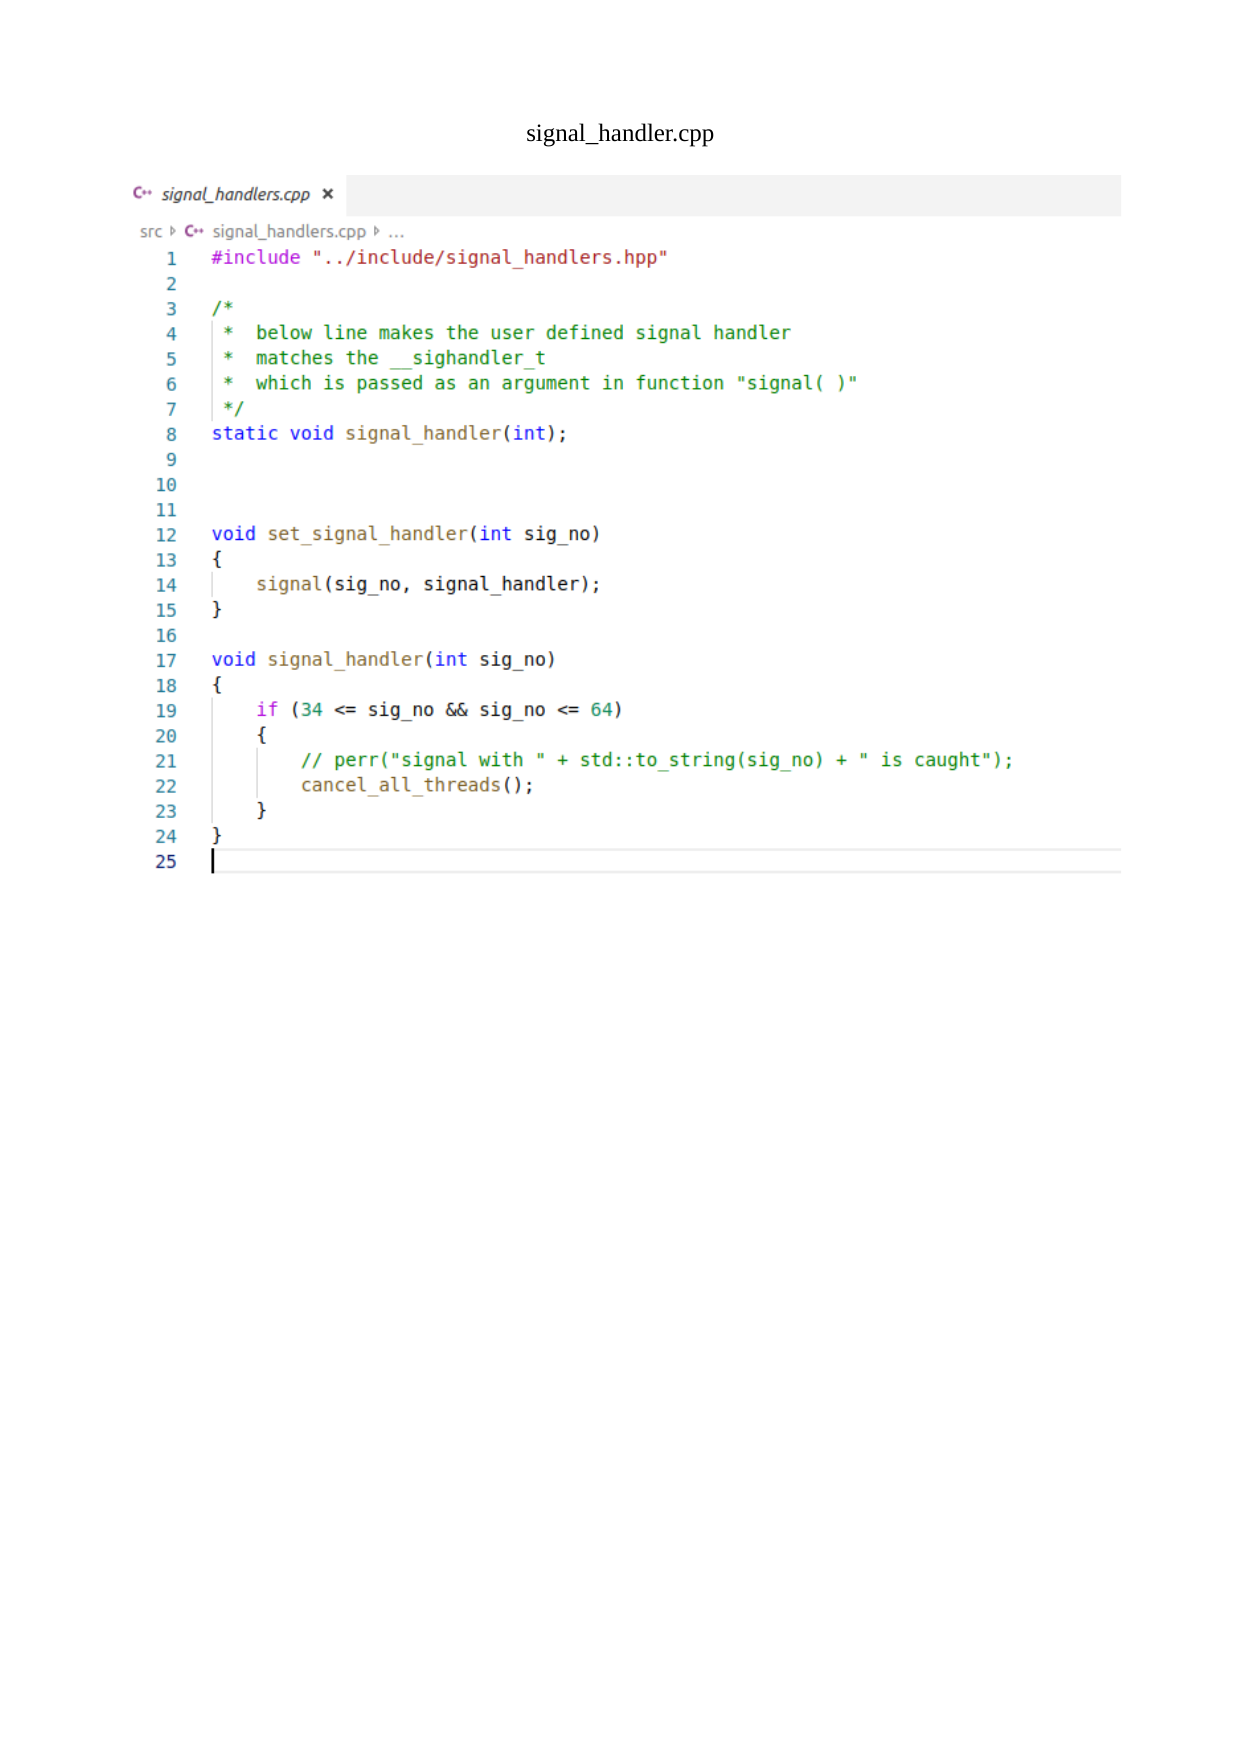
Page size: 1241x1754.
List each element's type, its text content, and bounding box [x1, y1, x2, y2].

text signal_handler.cpp [118, 118, 1122, 176]
picture [119, 175, 1122, 882]
